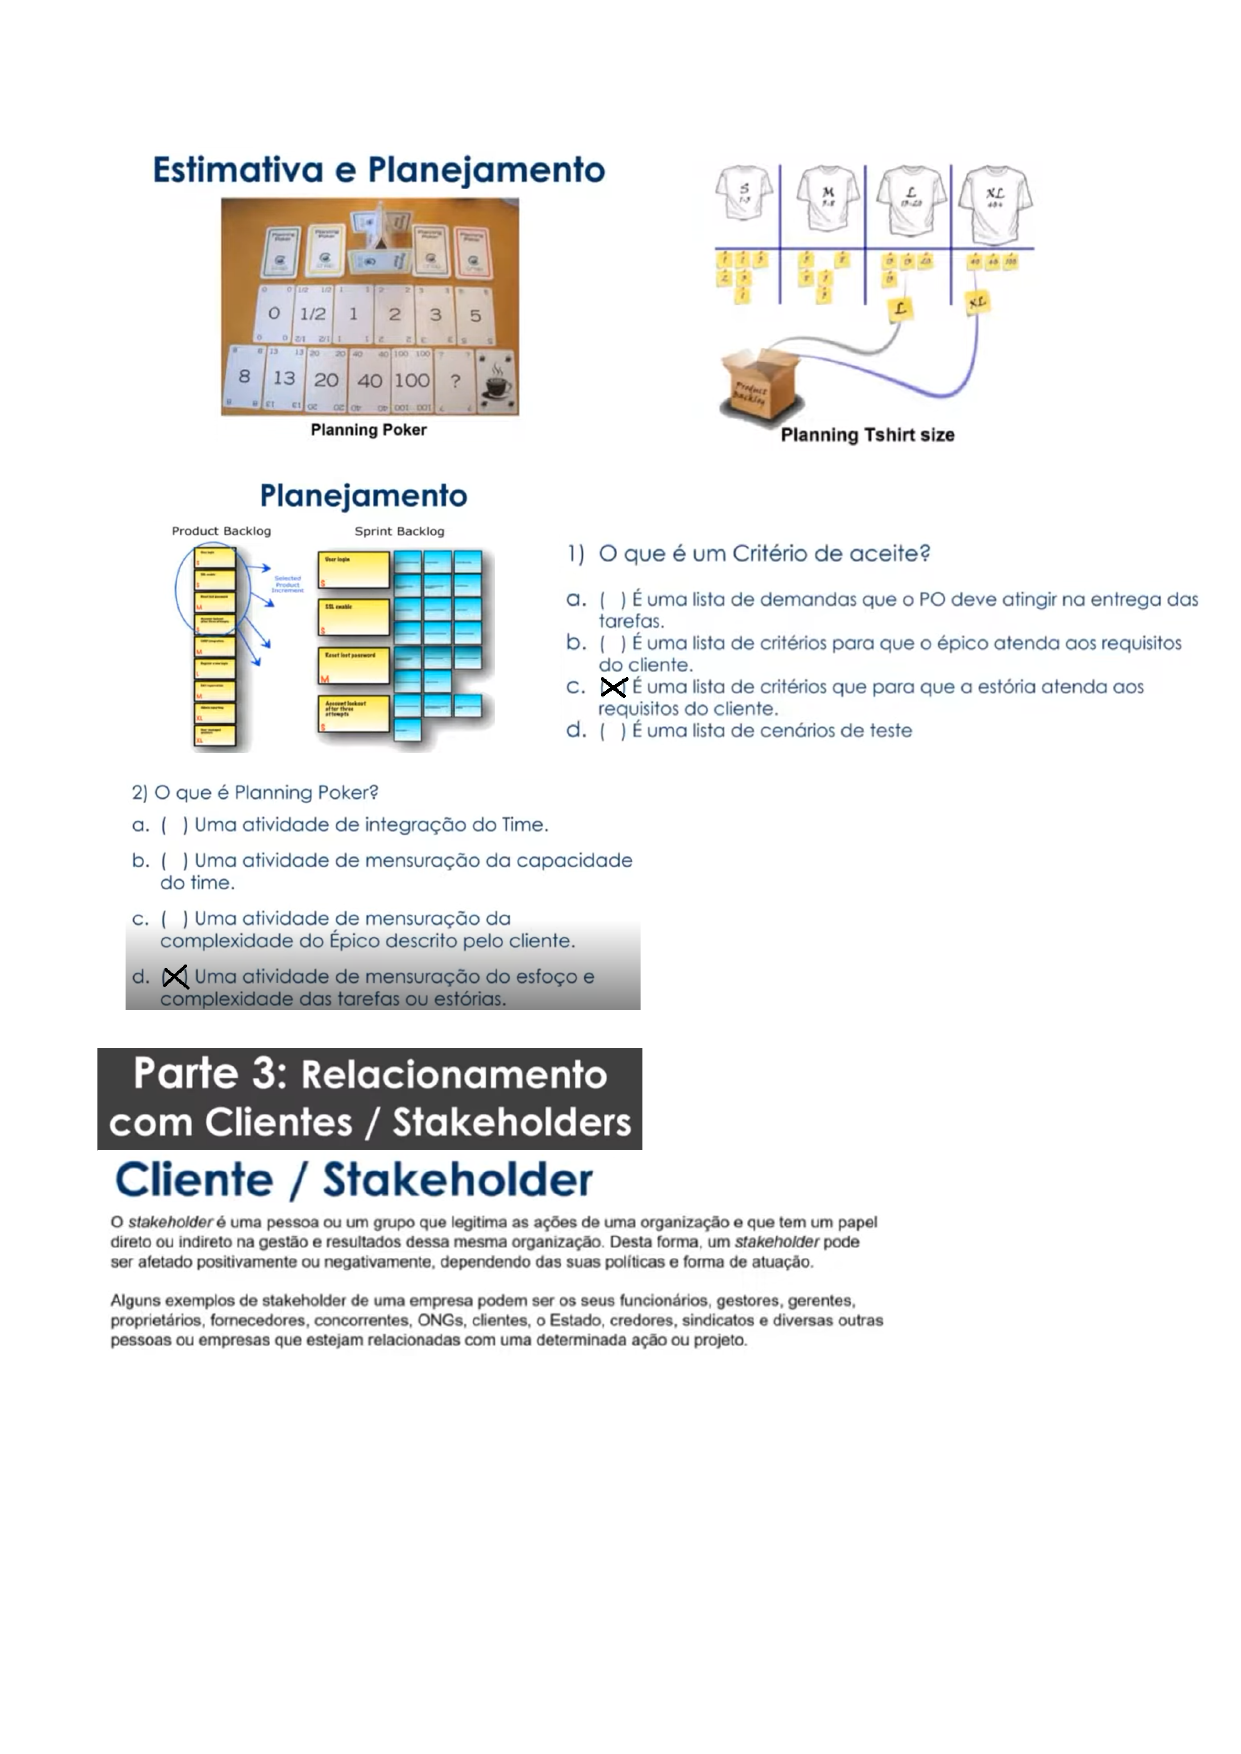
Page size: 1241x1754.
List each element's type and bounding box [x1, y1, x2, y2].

picture [148, 147, 613, 442]
picture [691, 153, 1044, 451]
picture [125, 779, 641, 1010]
picture [559, 534, 1205, 746]
picture [97, 1048, 894, 1356]
picture [153, 477, 495, 753]
